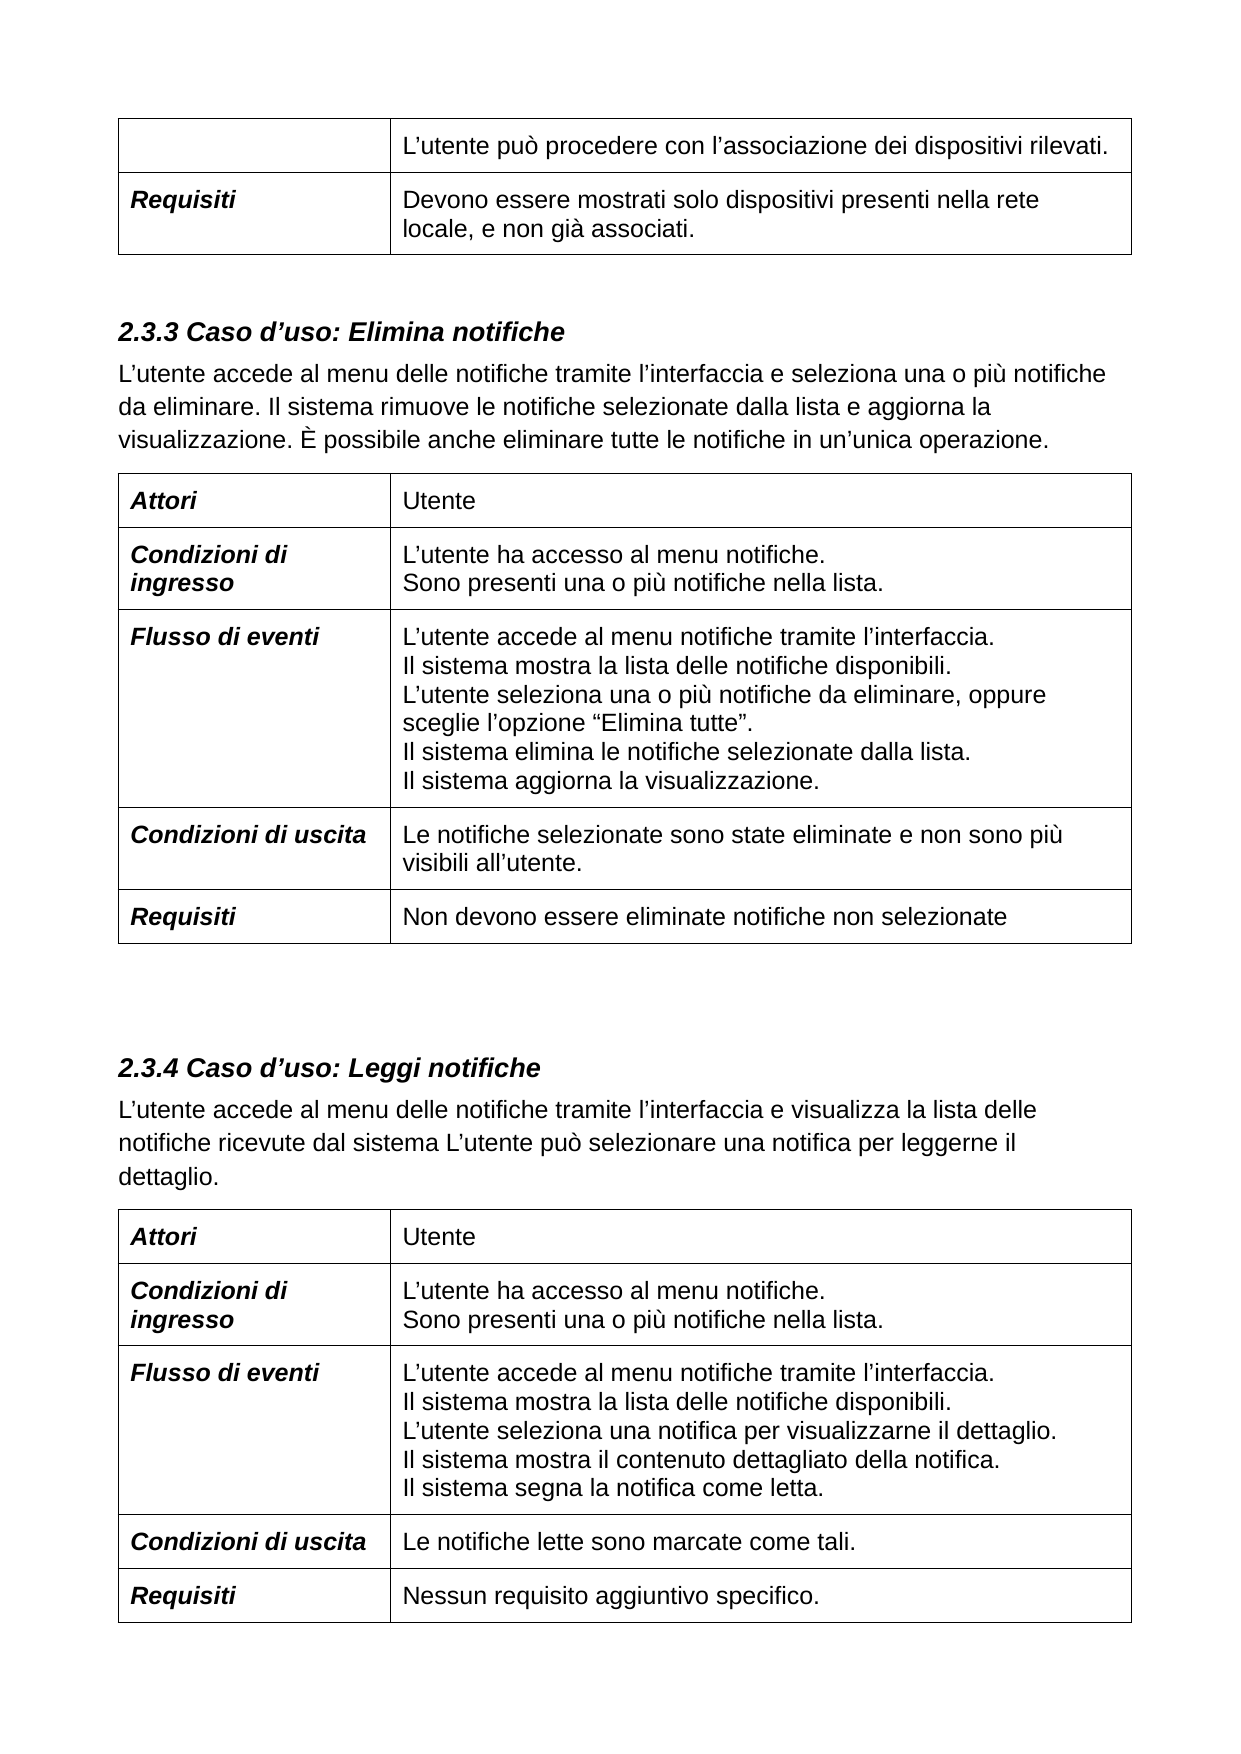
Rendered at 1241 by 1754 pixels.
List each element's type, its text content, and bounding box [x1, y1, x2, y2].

table_cell Condizioni di ingresso [119, 1264, 390, 1345]
table_cell Condizioni di uscita [119, 808, 390, 889]
table_header Utente [391, 474, 1131, 527]
table_cell Flusso di eventi [119, 610, 390, 807]
subtitle 2.3.3 Caso d’uso: Elimina notifiche [118, 316, 1122, 347]
table_cell Condizioni di uscita [119, 1515, 390, 1568]
table_cell [119, 119, 390, 172]
table_cell Condizioni di ingresso [119, 528, 390, 609]
table_cell Le notifiche selezionate sono state eliminate e non sono più visibili all’utente. [391, 808, 1131, 889]
table_cell Requisiti [119, 890, 390, 943]
text L’utente accede al menu delle notifiche tramite l’interfaccia e seleziona una o più notifiche da eliminare. Il sistema rimuove le notifiche selezionate dalla lista e aggiorna la visualizzazione. È possibile anche eliminare tutte le notifiche in un’unica operazione. [118, 359, 1122, 454]
table_cell L’utente accede al menu notifiche tramite l’interfaccia. Il sistema mostra la lista delle notifiche disponibili. L’utente seleziona una o più notifiche da eliminare, oppure sceglie l’opzione “Elimina tutte”. Il sistema elimina le notifiche selezionate dalla lista. Il sistema aggiorna la visualizzazione. [391, 610, 1131, 807]
table_cell L’utente ha accesso al menu notifiche. Sono presenti una o più notifiche nella lista. [391, 1264, 1131, 1345]
table_cell Devono essere mostrati solo dispositivi presenti nella rete locale, e non già associati. [391, 173, 1131, 254]
text L’utente accede al menu delle notifiche tramite l’interfaccia e visualizza la lista delle notifiche ricevute dal sistema L’utente può selezionare una notifica per leggerne il dettaglio. [118, 1095, 1122, 1190]
table_cell L’utente accede al menu notifiche tramite l’interfaccia. Il sistema mostra la lista delle notifiche disponibili. L’utente seleziona una notifica per visualizzarne il dettaglio. Il sistema mostra il contenuto dettagliato della notifica. Il sistema segna la notifica come letta. [391, 1346, 1131, 1514]
table_cell Requisiti [119, 1569, 390, 1622]
subtitle 2.3.4 Caso d’uso: Leggi notifiche [118, 1052, 1122, 1083]
table_cell L’utente ha accesso al menu notifiche. Sono presenti una o più notifiche nella lista. [391, 528, 1131, 609]
table_header Utente [391, 1210, 1131, 1263]
table_header Attori [119, 474, 390, 527]
table_cell Non devono essere eliminate notifiche non selezionate [391, 890, 1131, 943]
table_cell Le notifiche lette sono marcate come tali. [391, 1515, 1131, 1568]
table_cell L’utente può procedere con l’associazione dei dispositivi rilevati. [391, 119, 1131, 172]
table_header Attori [119, 1210, 390, 1263]
table_cell Nessun requisito aggiuntivo specifico. [391, 1569, 1131, 1622]
table_cell Flusso di eventi [119, 1346, 390, 1514]
table_cell Requisiti [119, 173, 390, 254]
